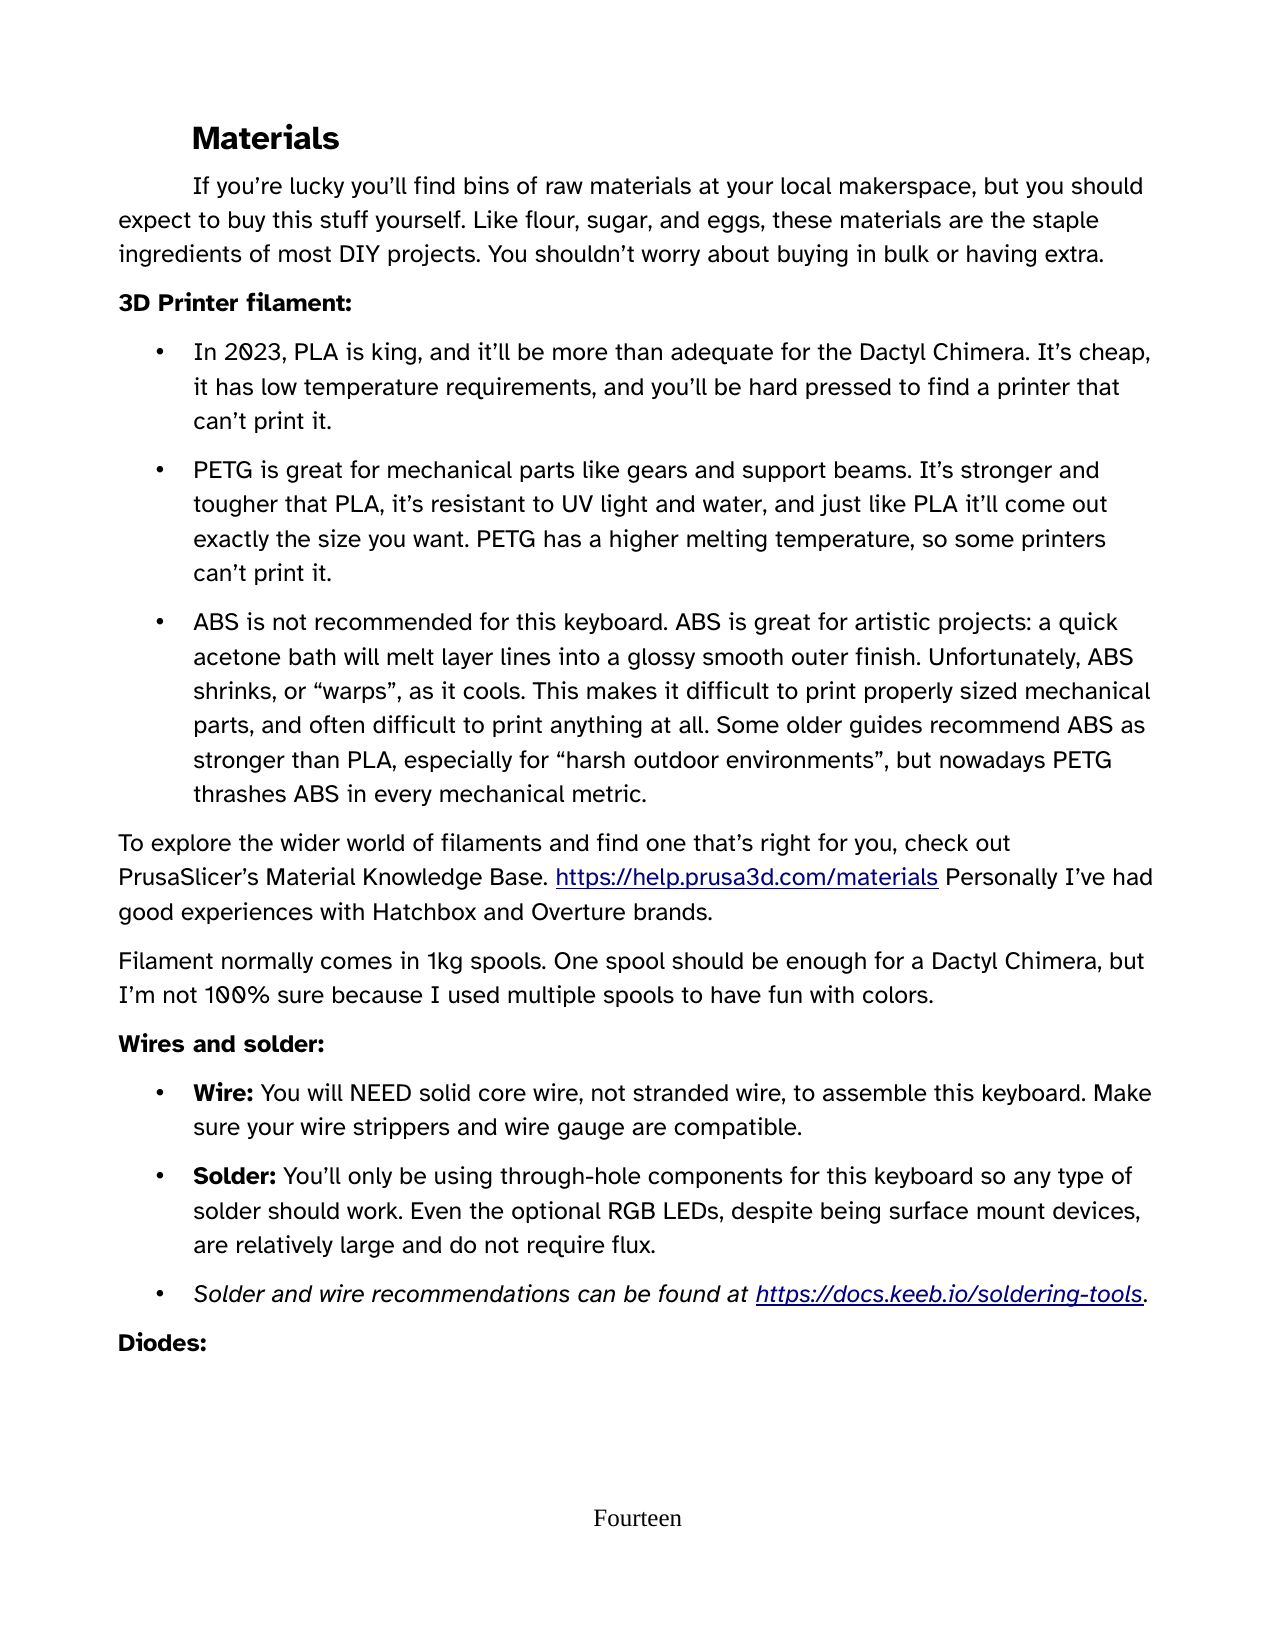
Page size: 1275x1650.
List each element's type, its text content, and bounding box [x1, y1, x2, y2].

text Wires and solder: [118, 1029, 1157, 1059]
list Solder and wire recommendations can be found at https://docs.keeb.io/soldering-tools. [156, 1279, 1157, 1309]
list Wire: You will NEED solid core wire, not stranded wire, to assemble this keyboard. Make sure your wire strippers and wire gauge are compatible. [156, 1078, 1157, 1142]
list In 2023, PLA is king, and it’ll be more than adequate for the Dactyl Chimera. It’s cheap, it has low temperature requirements, and you’ll be hard pressed to find a printer that can’t print it. [156, 337, 1157, 436]
text Diodes: [118, 1328, 1157, 1358]
list PETG is great for mechanical parts like gears and support beams. It’s stronger and tougher that PLA, it’s resistant to UV light and water, and just like PLA it’ll come out exactly the size you want. PETG has a higher melting temperature, so some printers can’t print it. [156, 455, 1157, 588]
text To explore the wider world of filaments and find one that’s right for you, check out PrusaSlicer’s Material Knowledge Base. https://help.prusa3d.com/materials Personally I’ve had good experiences with Hatchbox and Overture brands. [118, 828, 1157, 926]
list ABS is not recommended for this keyboard. ABS is great for artistic projects: a quick acetone bath will melt layer lines into a glossy smooth outer finish. Unfortunately, ABS shrinks, or “warps”, as it cools. This makes it difficult to print properly sized mechanical parts, and often difficult to print anything at all. Some older guides recommend ABS as stronger than PLA, especially for “harsh outdoor environments”, but nowadays PETG thrashes ABS in every mechanical metric. [156, 607, 1157, 809]
text Filament normally comes in 1kg spools. One spool should be enough for a Dactyl Chimera, but I’m not 100% sure because I used multiple spools to have fun with colors. [118, 946, 1157, 1010]
text 3D Printer filament: [118, 288, 1157, 318]
subtitle Materials [118, 118, 1157, 158]
text If you’re lucky you’ll find bins of raw materials at your local makerspace, but you should expect to buy this stuff yourself. Like flour, sugar, and eggs, these materials are the staple ingredients of most DIY projects. You shouldn’t worry about buying in bulk or having extra. [118, 171, 1157, 269]
list Solder: You’ll only be using through-hole components for this keyboard so any type of solder should work. Even the optional RGB LEDs, despite being surface mount devices, are relatively large and do not require flux. [156, 1161, 1157, 1260]
